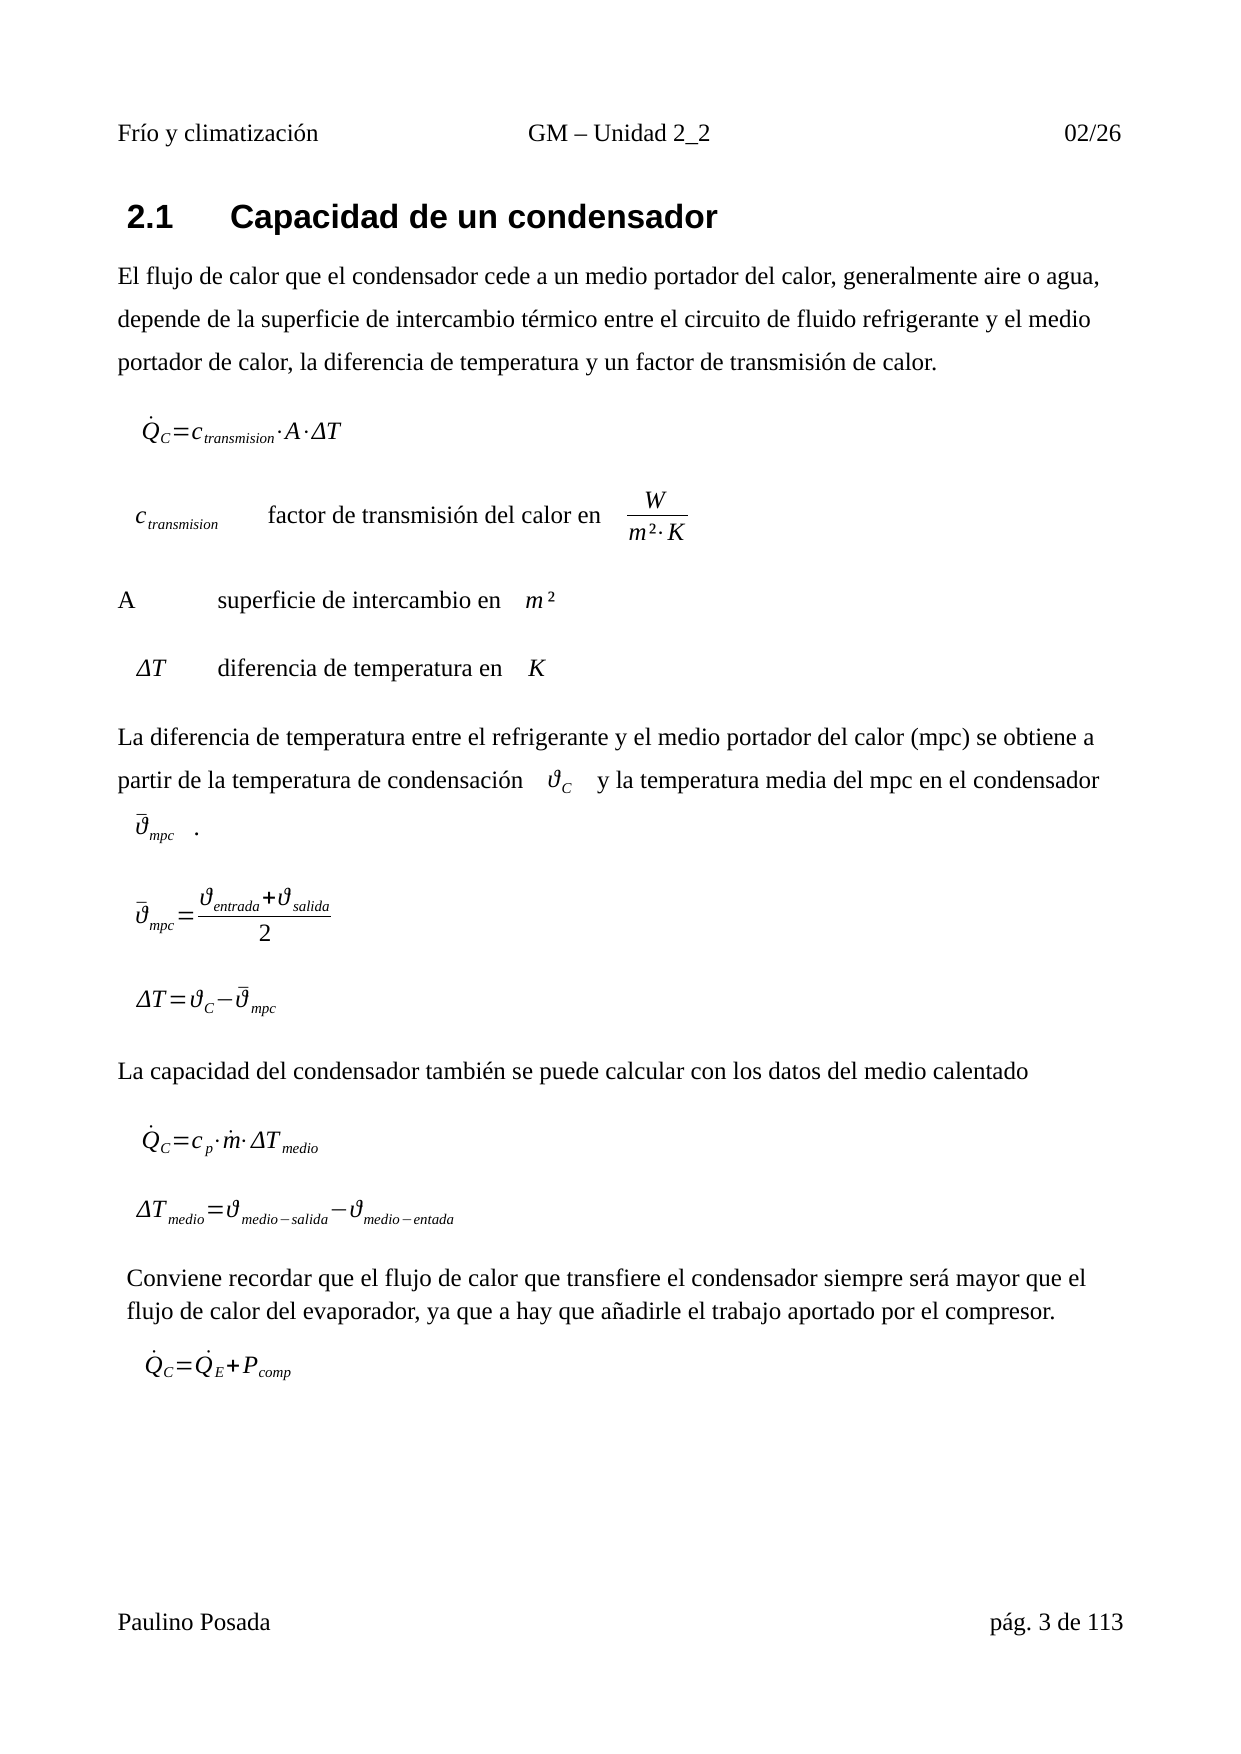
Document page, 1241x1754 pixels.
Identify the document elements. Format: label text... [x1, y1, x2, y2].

text El flujo de calor que el condensador cede a un medio portador del calor, generalmente aire o agua, depende de la superficie de intercambio térmico entre el circuito de fluido refrigerante y el medio portador de calor, la diferencia de temperatura y un factor de transmisión de calor. [117, 261, 1123, 376]
text La diferencia de temperatura entre el refrigerante y el medio portador del calor (mpc) se obtiene a partir de la temperatura de condensación y la temperatura media del mpc en el condensador . [117, 722, 1123, 844]
subtitle Capacidad de un condensador [117, 197, 1123, 236]
text diferencia de temperatura en [117, 653, 1123, 682]
text La capacidad del condensador también se puede calcular con los datos del medio calentado [117, 1056, 1123, 1085]
text Conviene recordar que el flujo de calor que transfiere el condensador siempre será mayor que el flujo de calor del evaporador, ya que a hay que añadirle el trabajo aportado por el compresor. [126, 1263, 1123, 1324]
text factor de transmisión del calor en [117, 487, 1123, 546]
text A superficie de intercambio en [117, 585, 1123, 614]
